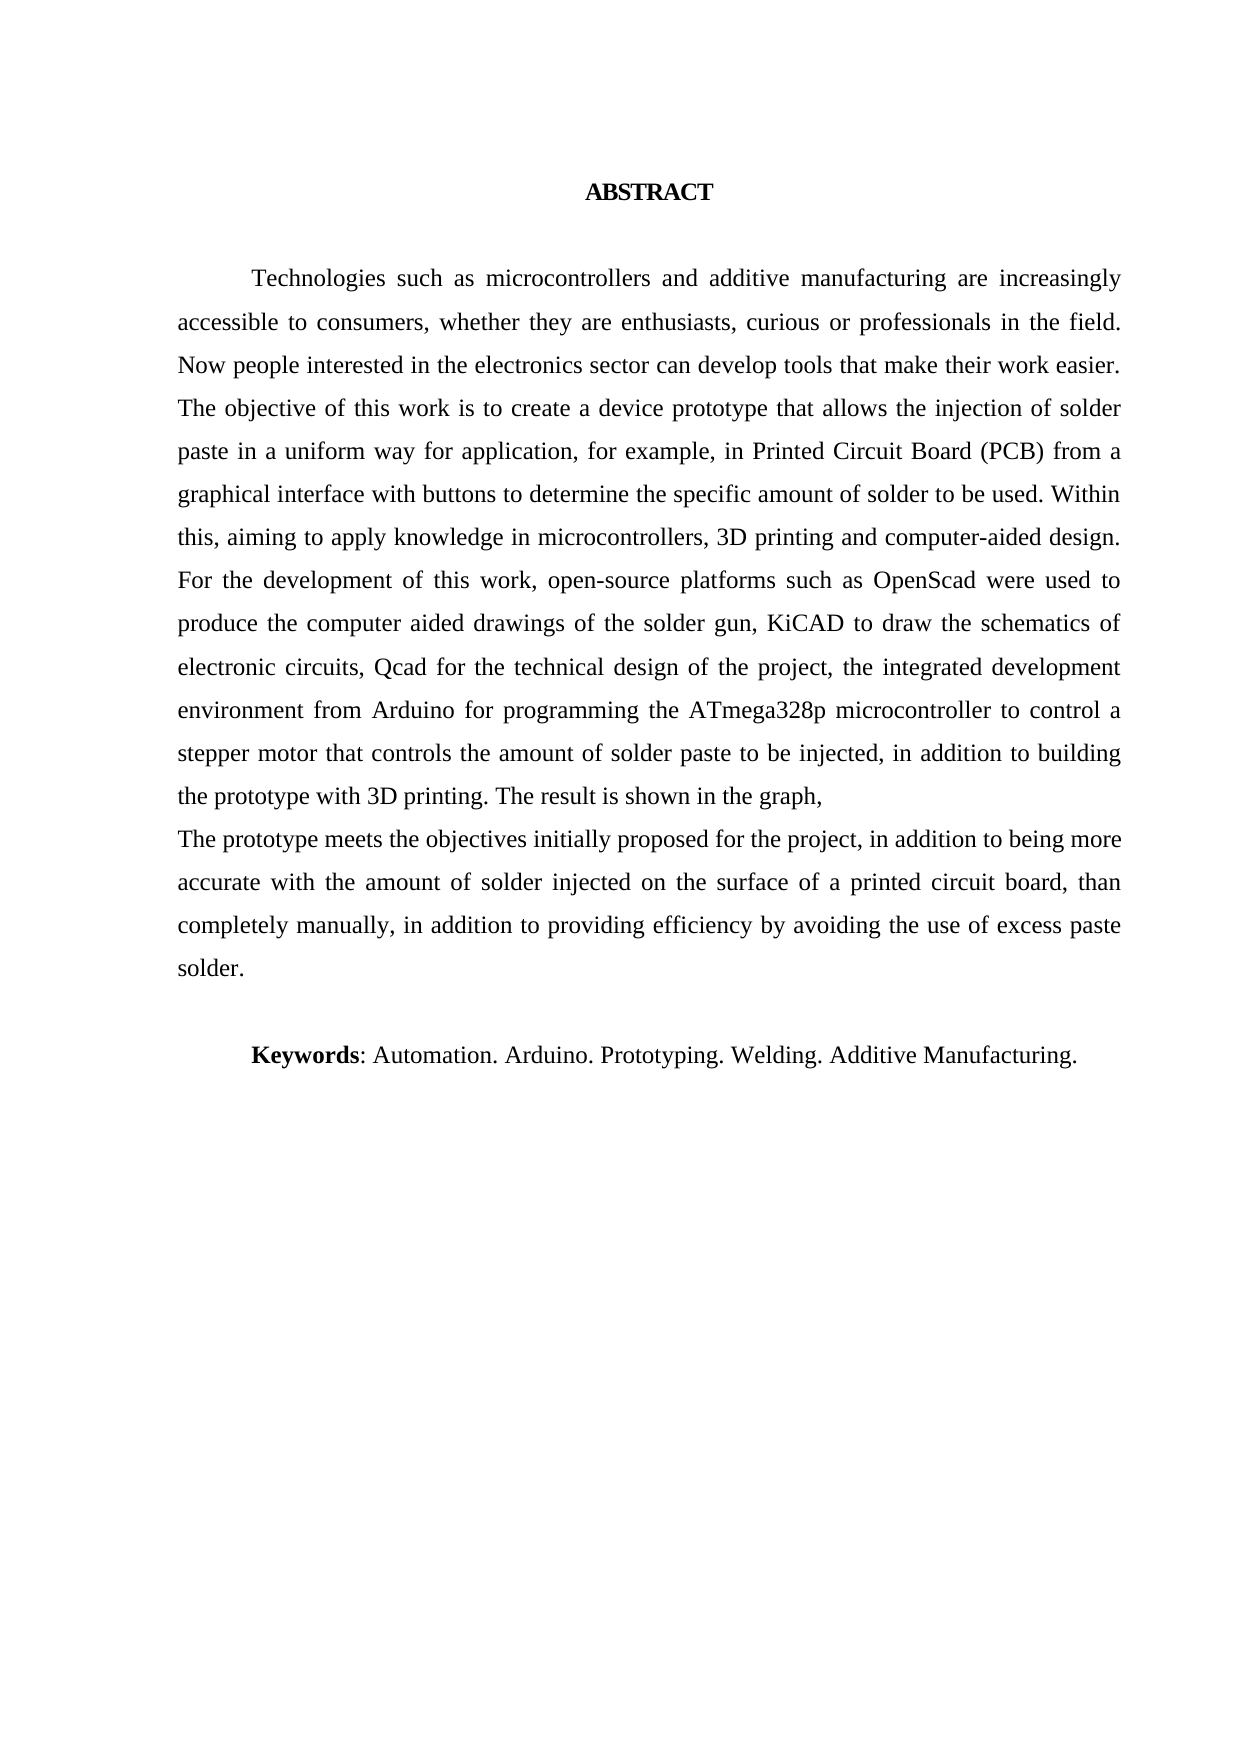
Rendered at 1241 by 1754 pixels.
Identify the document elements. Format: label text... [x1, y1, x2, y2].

text The prototype meets the objectives initially proposed for the project, in addition to being more accurate with the amount of solder injected on the surface of a printed circuit board, than completely manually, in addition to providing efficiency by avoiding the use of excess paste solder. [177, 824, 1122, 982]
title ABSTRACT [177, 177, 1122, 206]
text Technologies such as microcontrollers and additive manufacturing are increasingly accessible to consumers, whether they are enthusiasts, curious or professionals in the field. Now people interested in the electronics sector can develop tools that make their work easier. The objective of this work is to create a device prototype that allows the injection of solder paste in a uniform way for application, for example, in Printed Circuit Board (PCB) from a graphical interface with buttons to determine the specific amount of solder to be used. Within this, aiming to apply knowledge in microcontrollers, 3D printing and computer-aided design. For the development of this work, open-source platforms such as OpenScad were used to produce the computer aided drawings of the solder gun, KiCAD to draw the schematics of electronic circuits, Qcad for the technical design of the project, the integrated development environment from Arduino for programming the ATmega328p microcontroller to control a stepper motor that controls the amount of solder paste to be injected, in addition to building the prototype with 3D printing. The result is shown in the graph, [177, 263, 1122, 810]
text Keywords: Automation. Arduino. Prototyping. Welding. Additive Manufacturing. [177, 1040, 1122, 1068]
